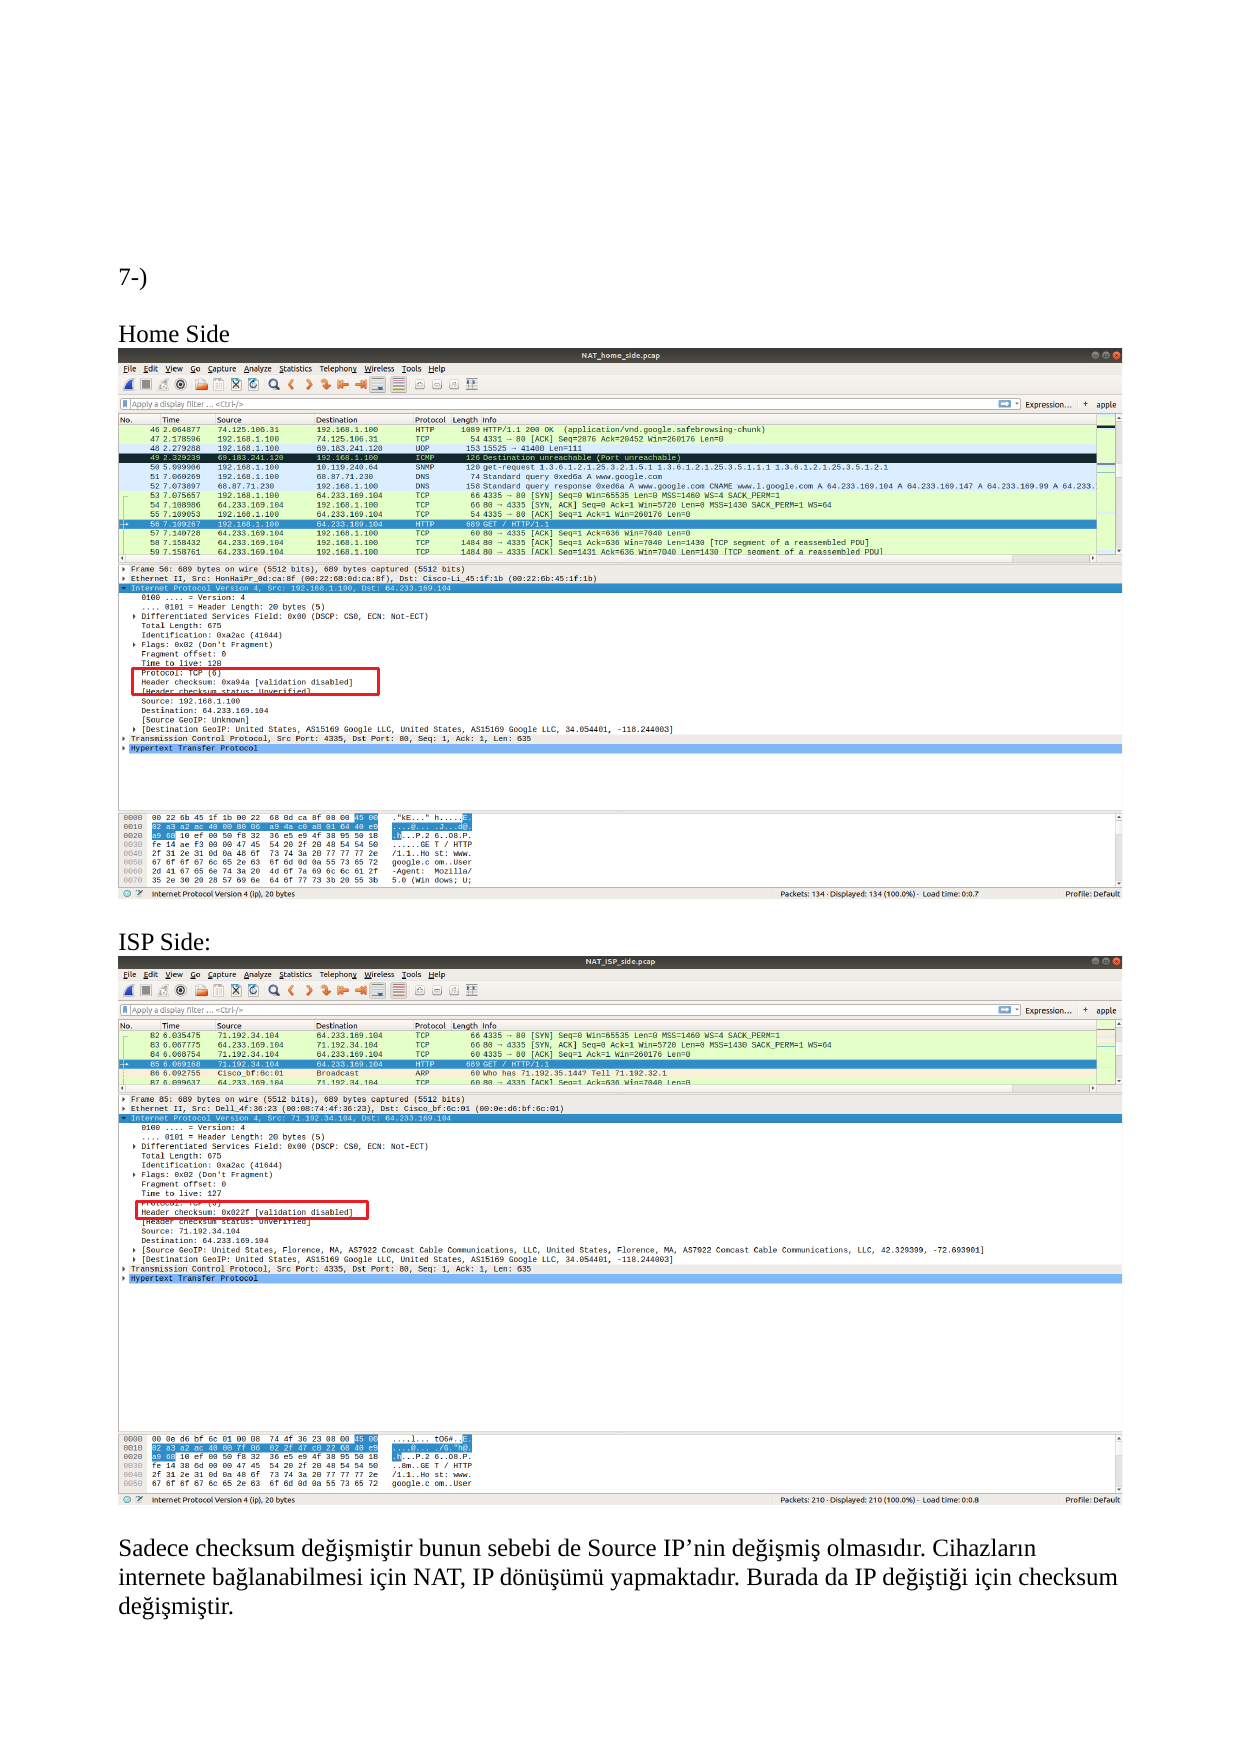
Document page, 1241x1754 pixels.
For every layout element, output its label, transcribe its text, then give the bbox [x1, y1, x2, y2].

picture [118, 956, 1123, 1505]
text 7-) [118, 262, 1122, 291]
text Sadece checksum değişmiştir bunun sebebi de Source IP’nin değişmiş olmasıdır. Cihazların internete bağlanabilmesi için NAT, IP dönüşümü yapmaktadır. Burada da IP değiştiği için checksum değişmiştir. [118, 1533, 1122, 1619]
text ISP Side: [118, 927, 1122, 956]
text Home Side [118, 319, 1122, 348]
picture [118, 348, 1123, 899]
